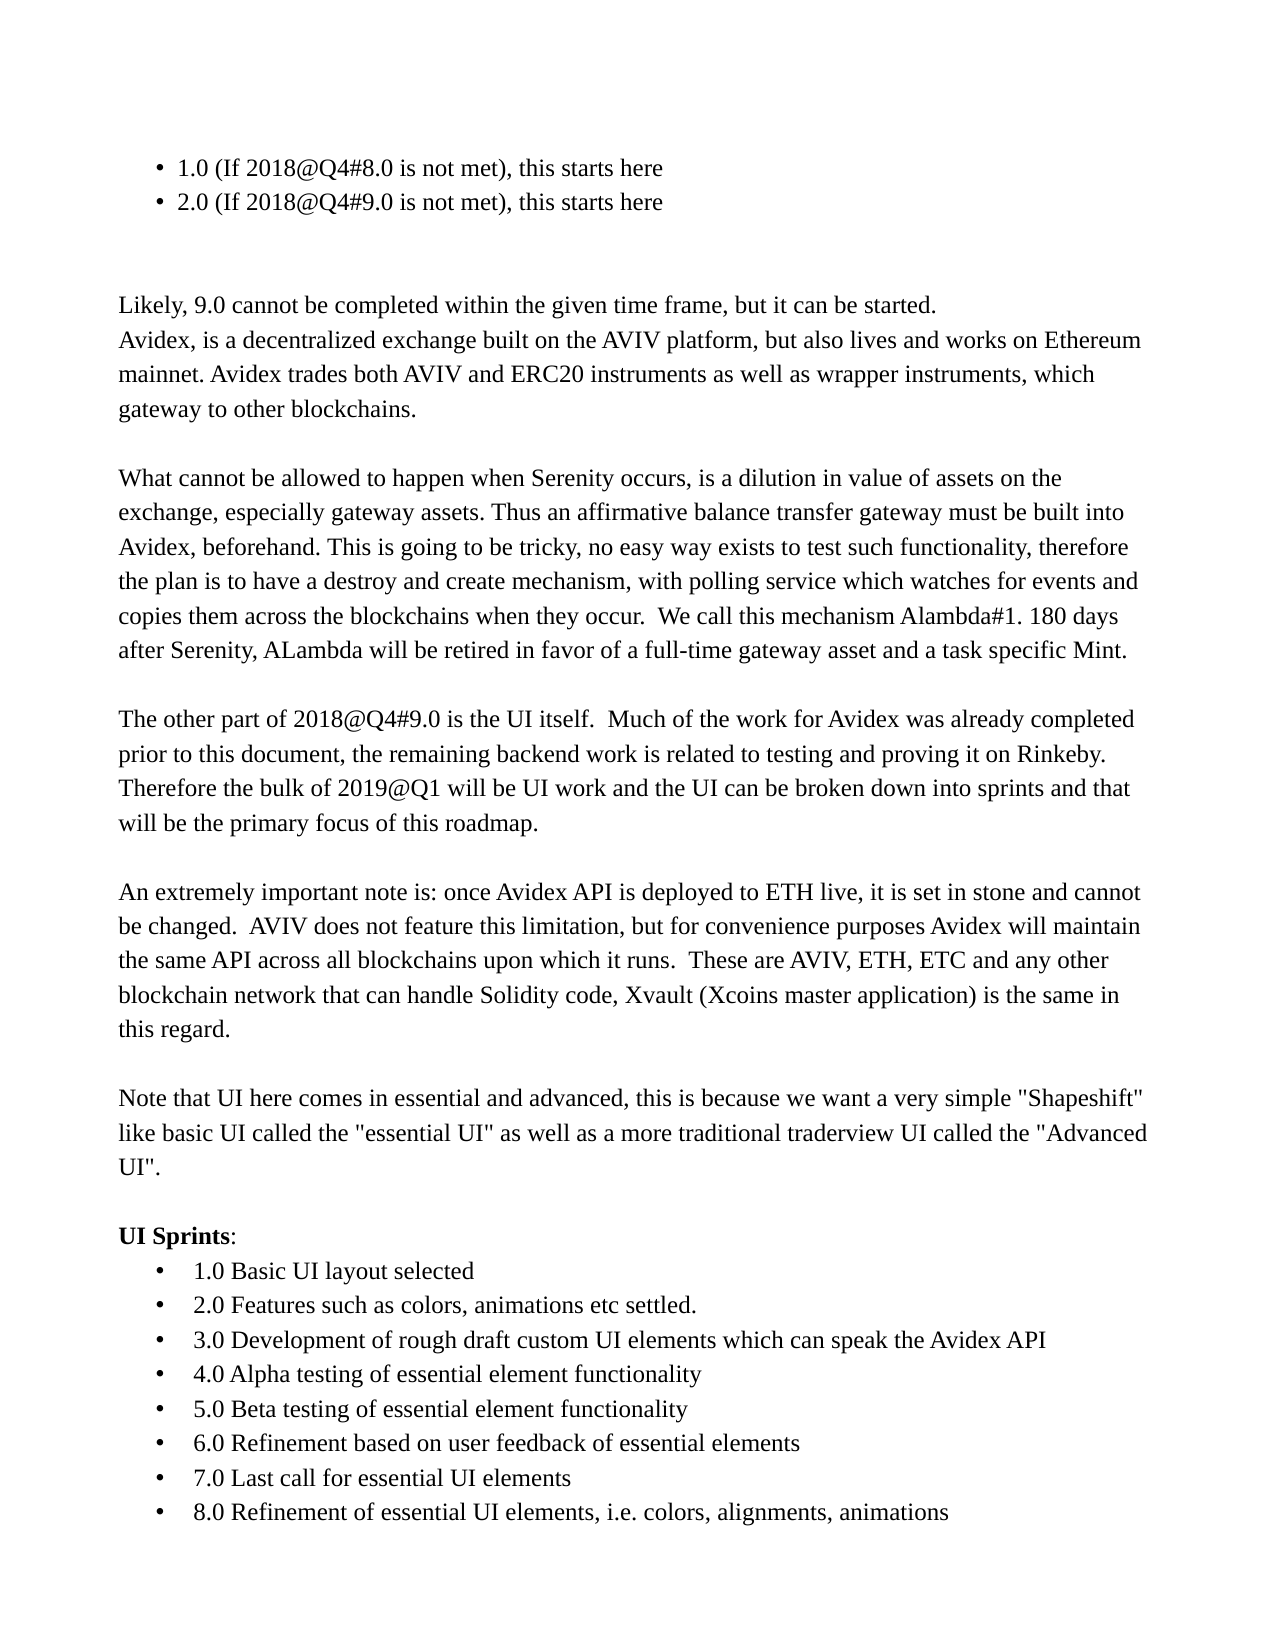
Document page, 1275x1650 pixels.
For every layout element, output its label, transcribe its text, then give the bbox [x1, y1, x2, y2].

list 4.0 Alpha testing of essential element functionality [156, 1359, 1157, 1388]
text An extremely important note is: once Avidex API is deployed to ETH live, it is set in stone and cannot be changed. AVIV does not feature this limitation, but for convenience purposes Avidex will maintain the same API across all blockchains upon which it runs. These are AVIV, ETH, ETC and any other blockchain network that can handle Solidity code, Xvault (Xcoins master application) is the same in this regard. Note that UI here comes in essential and advanced, this is because we want a very simple "Shapeshift" like basic UI called the "essential UI" as well as a more traditional traderview UI called the "Advanced UI". UI Sprints: [118, 842, 1157, 1250]
list 5.0 Beta testing of essential element functionality [156, 1394, 1157, 1423]
list 7.0 Last call for essential UI elements [156, 1463, 1157, 1492]
text Likely, 9.0 cannot be completed within the given time frame, but it can be started. Avidex, is a decentralized exchange built on the AVIV platform, but also lives and works on Ethereum mainnet. Avidex trades both AVIV and ERC20 instruments as well as wrapper instruments, which gateway to other blockchains. [118, 256, 1157, 423]
list 2.0 Features such as colors, animations etc settled. [156, 1290, 1157, 1319]
text What cannot be allowed to happen when Serenity occurs, is a dilution in value of assets on the exchange, especially gateway assets. Thus an affirmative balance transfer gateway must be built into Avidex, beforehand. This is going to be tricky, no easy way exists to test such functionality, therefore the plan is to have a destroy and create mechanism, with polling service which watches for events and copies them across the blockchains when they occur. We call this mechanism Alambda#1. 180 days after Serenity, ALambda will be retired in favor of a full-time gateway asset and a task specific Mint. The other part of 2018@Q4#9.0 is the UI itself. Much of the work for Avidex was already completed prior to this document, the remaining backend work is related to testing and proving it on Rinkeby. Therefore the bulk of 2019@Q1 will be UI work and the UI can be broken down into sprints and that will be the primary focus of this roadmap. [118, 428, 1157, 836]
list 3.0 Development of rough draft custom UI elements which can speak the Avidex API [156, 1325, 1157, 1354]
list 1.0 (If 2018@Q4#8.0 is not met), this starts here [156, 153, 1157, 181]
list 6.0 Refinement based on user feedback of essential elements [156, 1428, 1157, 1457]
list 2.0 (If 2018@Q4#9.0 is not met), this starts here [156, 187, 1157, 250]
list 1.0 Basic UI layout selected [156, 1256, 1157, 1285]
list 8.0 Refinement of essential UI elements, i.e. colors, alignments, animations [156, 1497, 1157, 1526]
